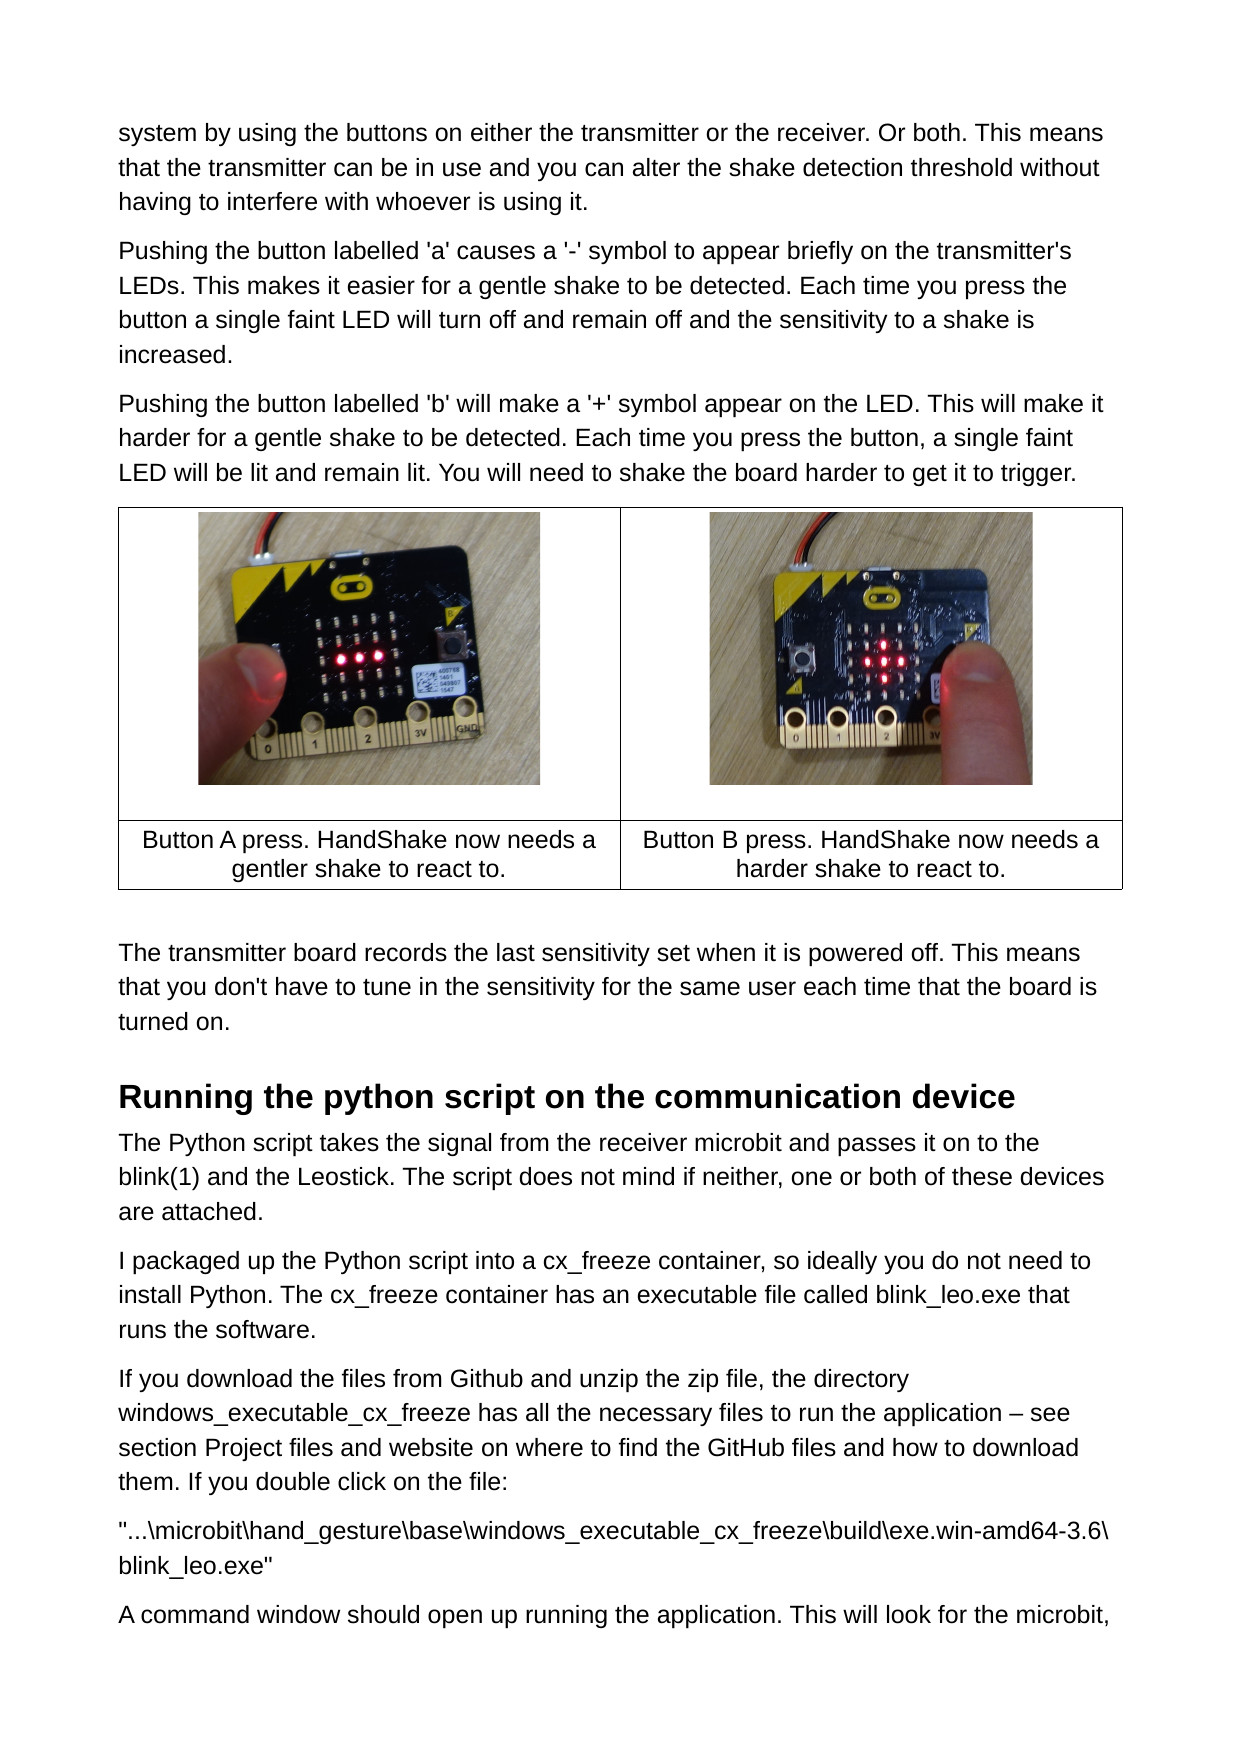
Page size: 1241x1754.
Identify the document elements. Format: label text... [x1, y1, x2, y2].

table_header [119, 513, 620, 819]
text Pushing the button labelled 'b' will make a '+' symbol appear on the LED. This will make it harder for a gentle shake to be detected. Each time you press the button, a single faint LED will be lit and remain lit. You will need to shake the board harder to get it to trigger. [118, 389, 1122, 486]
text If you download the files from Github and unzip the zip file, the directory windows_executable_cx_freeze has all the necessary files to run the application – see section Project files and website on where to find the GitHub files and how to download them. If you double click on the file: [118, 1364, 1122, 1496]
table_header [621, 508, 1122, 512]
text system by using the buttons on either the transmitter or the receiver. Or both. This means that the transmitter can be in use and you can alter the shake detection threshold without having to interfere with whoever is using it. [118, 118, 1122, 216]
table_header [621, 513, 1122, 819]
picture [198, 512, 540, 785]
table_header [119, 508, 620, 512]
text The Python script takes the signal from the receiver microbit and passes it on to the blink(1) and the Leostick. The script does not mind if neither, one or both of these devices are attached. [118, 1128, 1122, 1225]
picture [709, 512, 1033, 785]
text Pushing the button labelled 'a' causes a '-' symbol to appear briefly on the transmitter's LEDs. This makes it easier for a gentle shake to be detected. Each time you press the button a single faint LED will turn off and remain off and the sensitivity to a shake is increased. [118, 236, 1122, 368]
subtitle Running the python script on the communication device [118, 1077, 1122, 1115]
text A command window should open up running the application. This will look for the microbit, [118, 1600, 1122, 1628]
text The transmitter board records the last sensitivity set when it is powered off. This means that you don't have to tune in the sensitivity for the same user each time that the board is turned on. [118, 938, 1122, 1035]
table_cell Button A press. HandShake now needs a gentler shake to react to. [119, 821, 620, 888]
table_cell Button B press. HandShake now needs a harder shake to react to. [621, 821, 1122, 888]
text I packaged up the Python script into a cx_freeze container, so ideally you do not need to install Python. The cx_freeze container has an executable file called blink_leo.exe that runs the software. [118, 1246, 1122, 1343]
text "...\microbit\hand_gesture\base\windows_executable_cx_freeze\build\exe.win-amd64-3.6\blink_leo.exe" [118, 1516, 1122, 1579]
